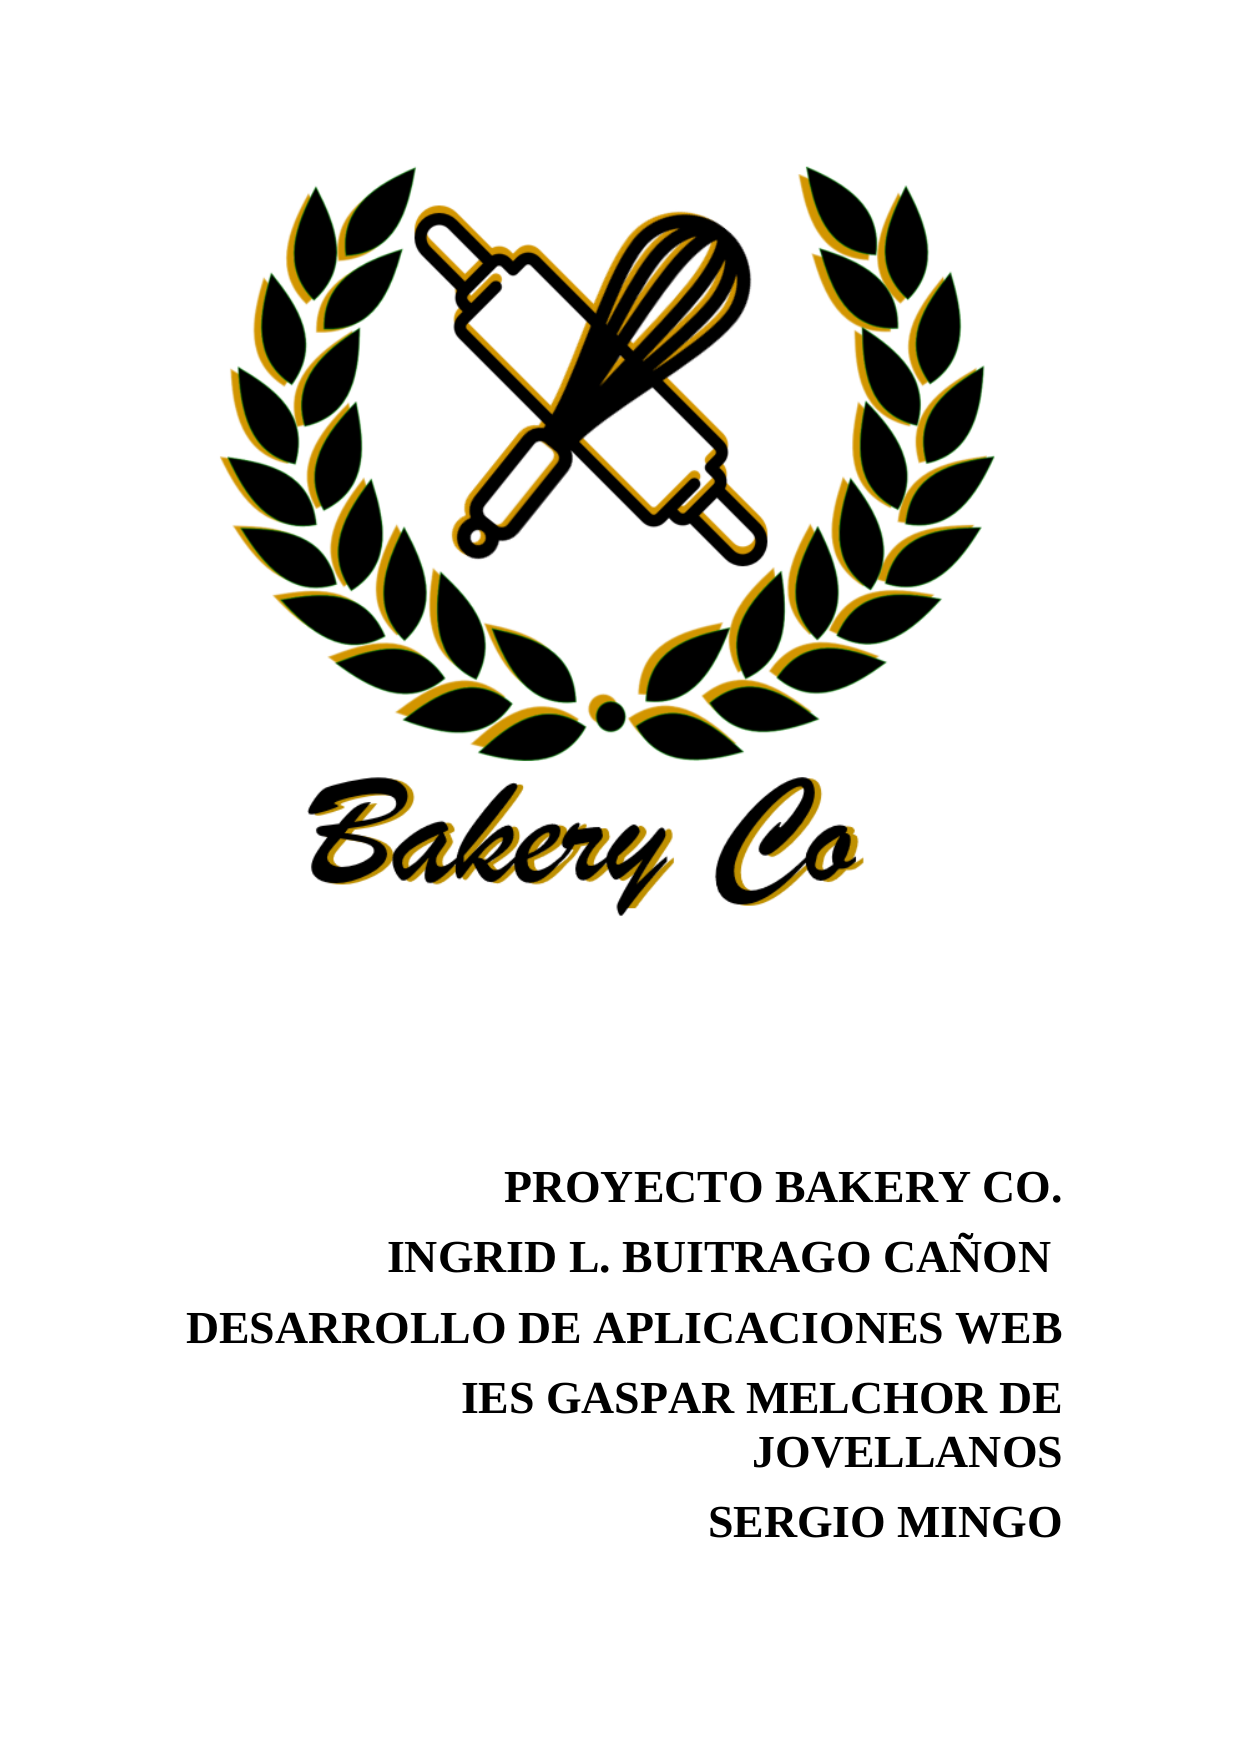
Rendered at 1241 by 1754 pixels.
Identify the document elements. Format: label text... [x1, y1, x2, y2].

text DESARROLLO DE APLICACIONES WEB [177, 1301, 1063, 1353]
text SERGIO MINGO [177, 1495, 1063, 1548]
text INGRID L. BUITRAGO CAÑON [177, 1230, 1063, 1283]
text IES GASPAR MELCHOR DE JOVELLANOS [177, 1371, 1063, 1477]
text PROYECTO BAKERY CO. [177, 1160, 1063, 1212]
